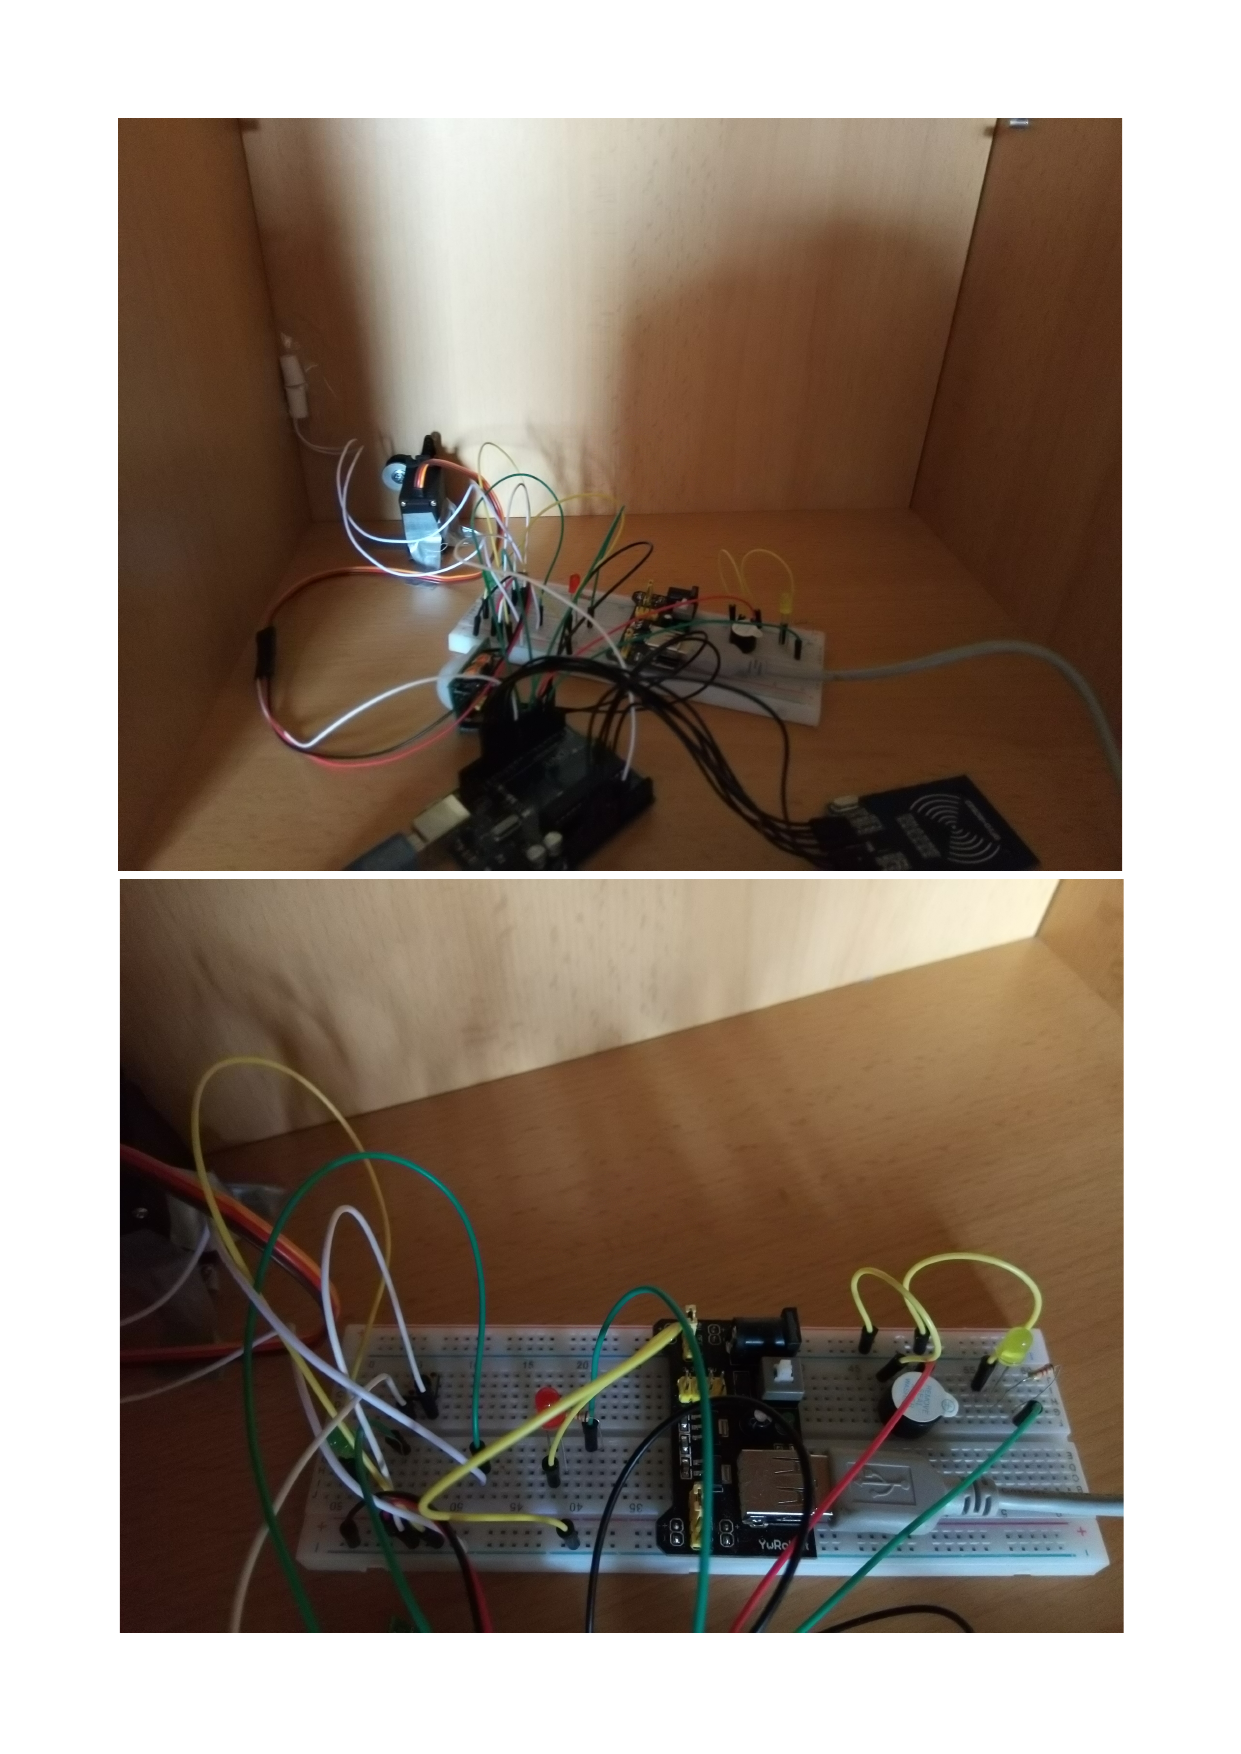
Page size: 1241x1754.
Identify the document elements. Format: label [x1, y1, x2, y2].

picture [119, 879, 1124, 1633]
picture [118, 118, 1123, 871]
